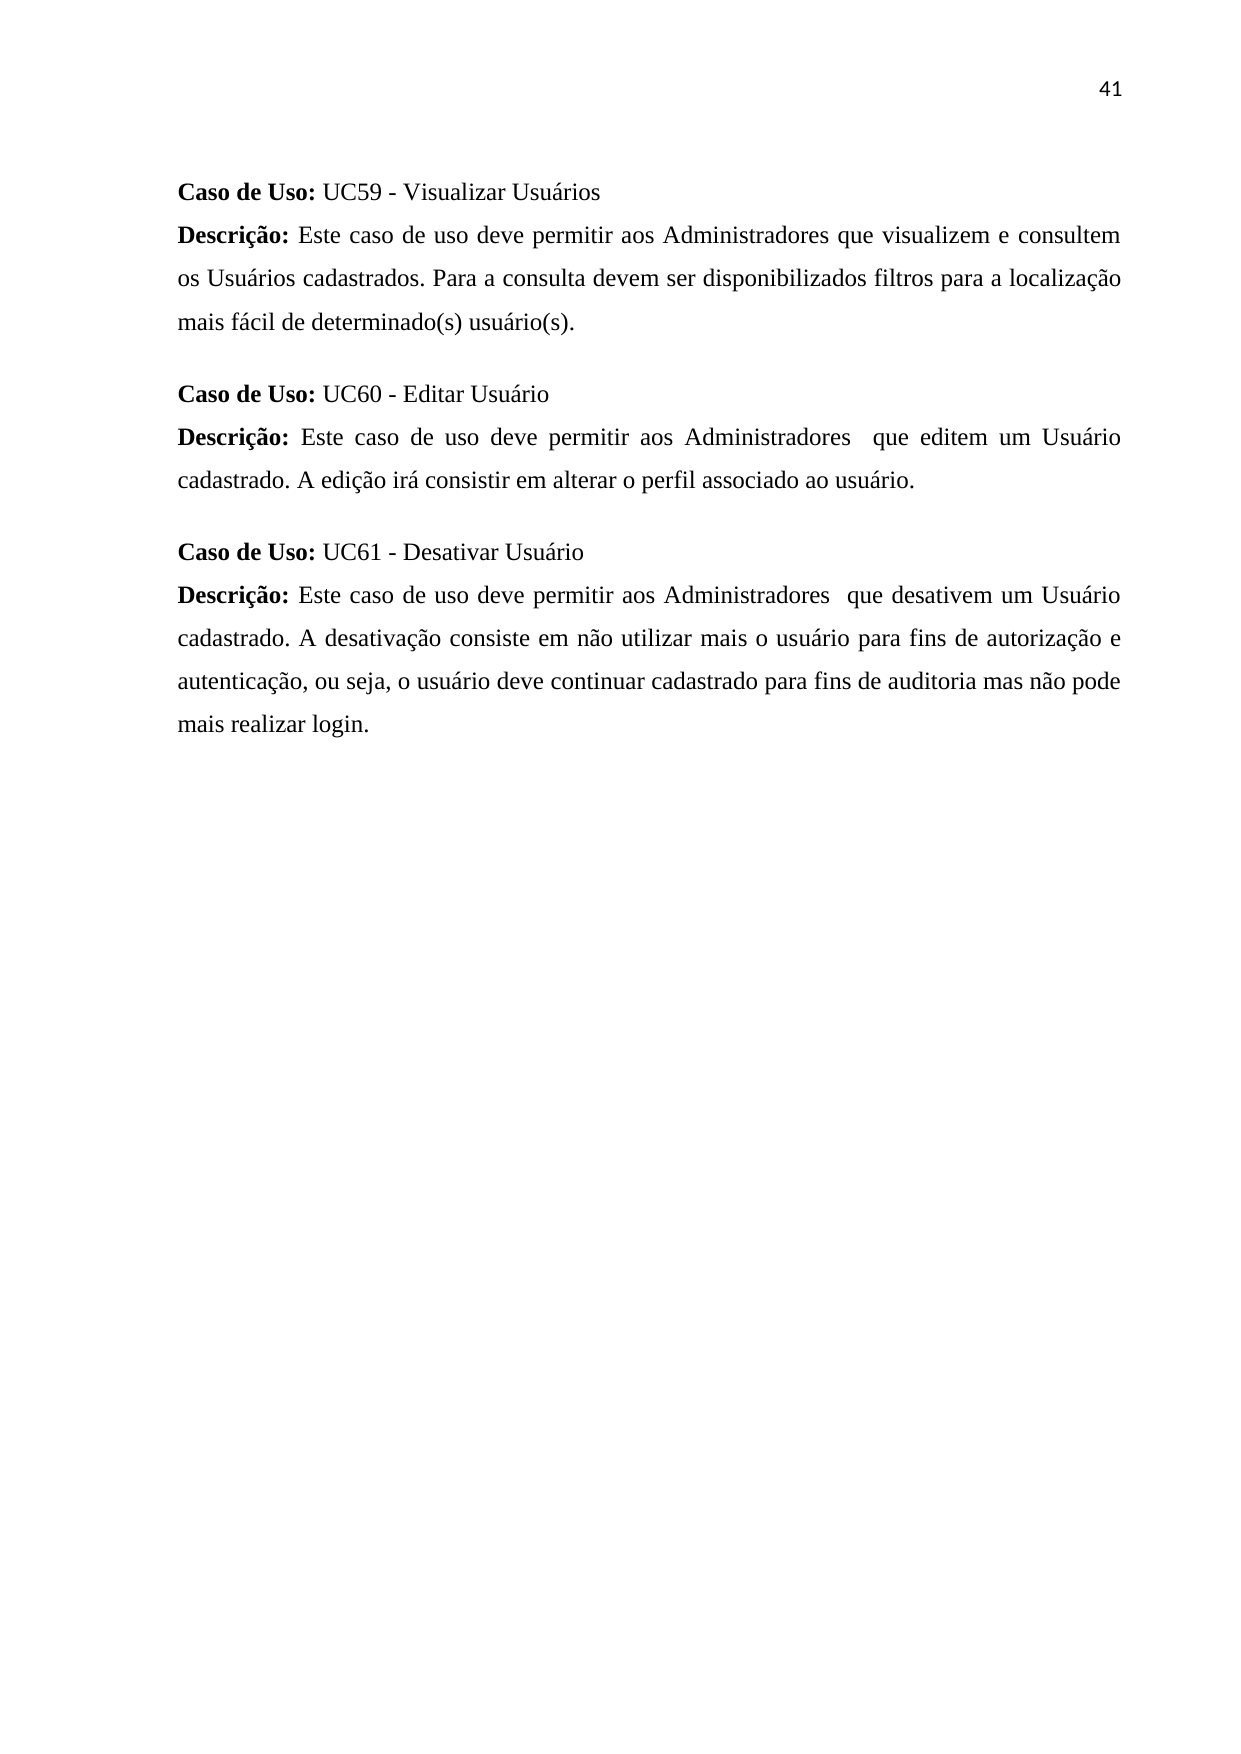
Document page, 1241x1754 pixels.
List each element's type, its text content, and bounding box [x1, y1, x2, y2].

text Caso de Uso: UC60 - Editar Usuário [177, 379, 1122, 407]
text Descrição: Este caso de uso deve permitir aos Administradores que desativem um Usuário cadastrado. A desativação consiste em não utilizar mais o usuário para fins de autorização e autenticação, ou seja, o usuário deve continuar cadastrado para fins de auditoria mas não pode mais realizar login. [177, 580, 1122, 738]
text Descrição: Este caso de uso deve permitir aos Administradores que visualizem e consultem os Usuários cadastrados. Para a consulta devem ser disponibilizados filtros para a localização mais fácil de determinado(s) usuário(s). [177, 220, 1122, 335]
text Descrição: Este caso de uso deve permitir aos Administradores que editem um Usuário cadastrado. A edição irá consistir em alterar o perfil associado ao usuário. [177, 422, 1122, 494]
text Caso de Uso: UC59 - Visualizar Usuários [177, 177, 1122, 206]
text Caso de Uso: UC61 - Desativar Usuário [177, 537, 1122, 566]
